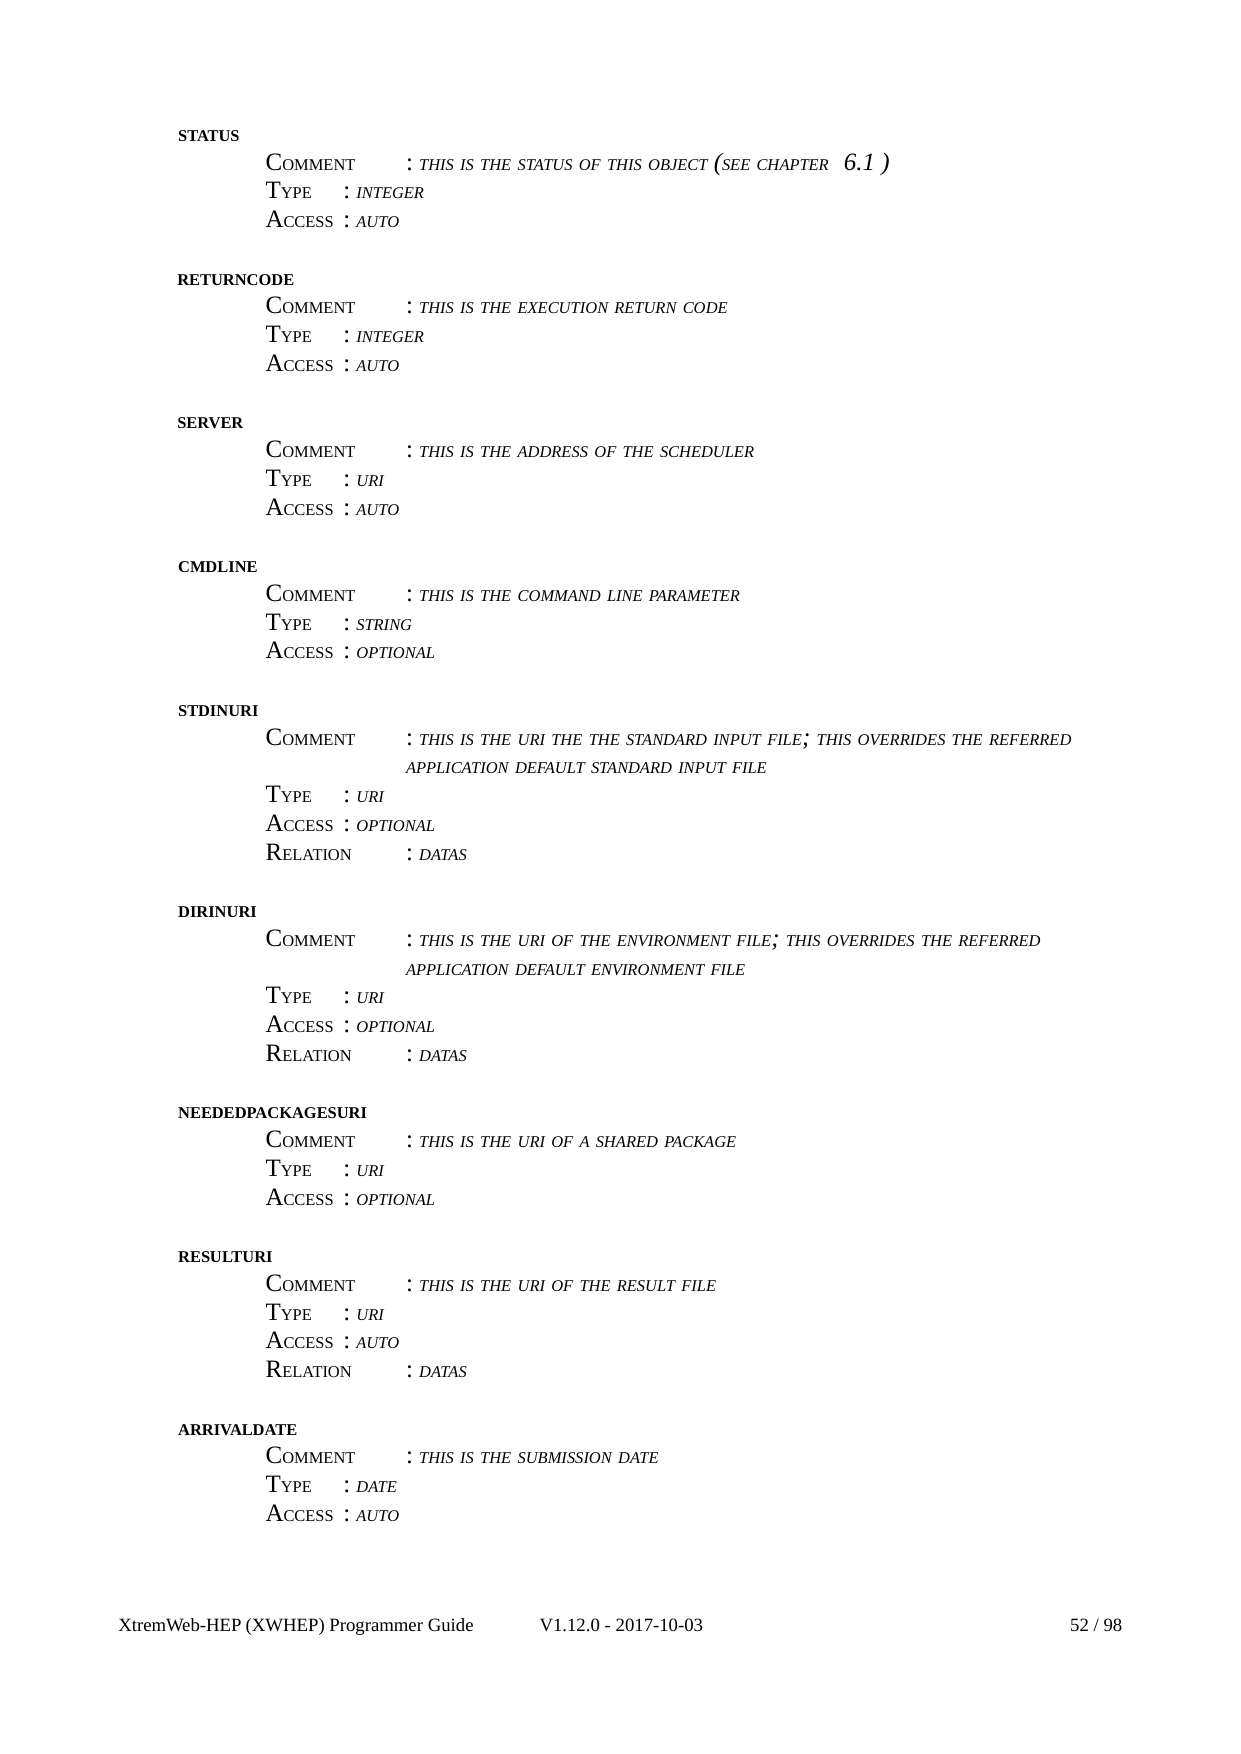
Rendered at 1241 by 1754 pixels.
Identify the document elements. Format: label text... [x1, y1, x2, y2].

text server [118, 406, 1122, 434]
text Type : uri [265, 981, 1122, 1009]
text Type : uri [265, 1297, 1122, 1326]
text Type : string [265, 607, 1122, 636]
text Access : optional [265, 1009, 1122, 1038]
text Access : optional [265, 636, 1122, 664]
text Access : auto [265, 1498, 1122, 1527]
text Comment : this is the uri of the result file [265, 1268, 1122, 1297]
text neededpackagesuri [178, 1096, 1122, 1124]
text Type : uri [265, 779, 1122, 808]
text Type : date [265, 1469, 1122, 1498]
text Comment : this is the execution return code [265, 291, 1122, 319]
text Access : auto [265, 492, 1122, 521]
text Type : integer [265, 319, 1122, 348]
text dirinuri [178, 894, 1122, 923]
text Comment : this is the address of the scheduler [265, 434, 1122, 463]
text Type : integer [265, 176, 1122, 204]
text Comment : this is the uri the the standard input file; this overrides the referred application default standard input file [265, 722, 1122, 779]
text Relation : datas [265, 1038, 1122, 1067]
text stdinuri [178, 693, 1122, 722]
text Access : optional [265, 1182, 1122, 1211]
text arrivaldate [178, 1412, 1122, 1441]
text Comment : this is the uri of the environment file; this overrides the referred application default environment file [265, 923, 1122, 981]
text Access : auto [265, 204, 1122, 233]
text status [178, 118, 1122, 147]
text Type : uri [265, 463, 1122, 492]
text Relation : datas [265, 837, 1122, 866]
text Access : auto [265, 1326, 1122, 1354]
text Type : uri [265, 1153, 1122, 1182]
text Access : auto [265, 348, 1122, 377]
text Comment : this is the status of this object (see chapter 9.1) [265, 147, 1122, 176]
text Comment : this is the command line parameter [265, 578, 1122, 607]
text Access : optional [265, 808, 1122, 837]
text returncode [118, 262, 1122, 291]
text Relation : datas [265, 1354, 1122, 1383]
text Comment : this is the submission date [265, 1441, 1122, 1469]
text cmdline [178, 549, 1122, 578]
text resulturi [178, 1239, 1122, 1268]
text Comment : this is the uri of a shared package [265, 1124, 1122, 1153]
